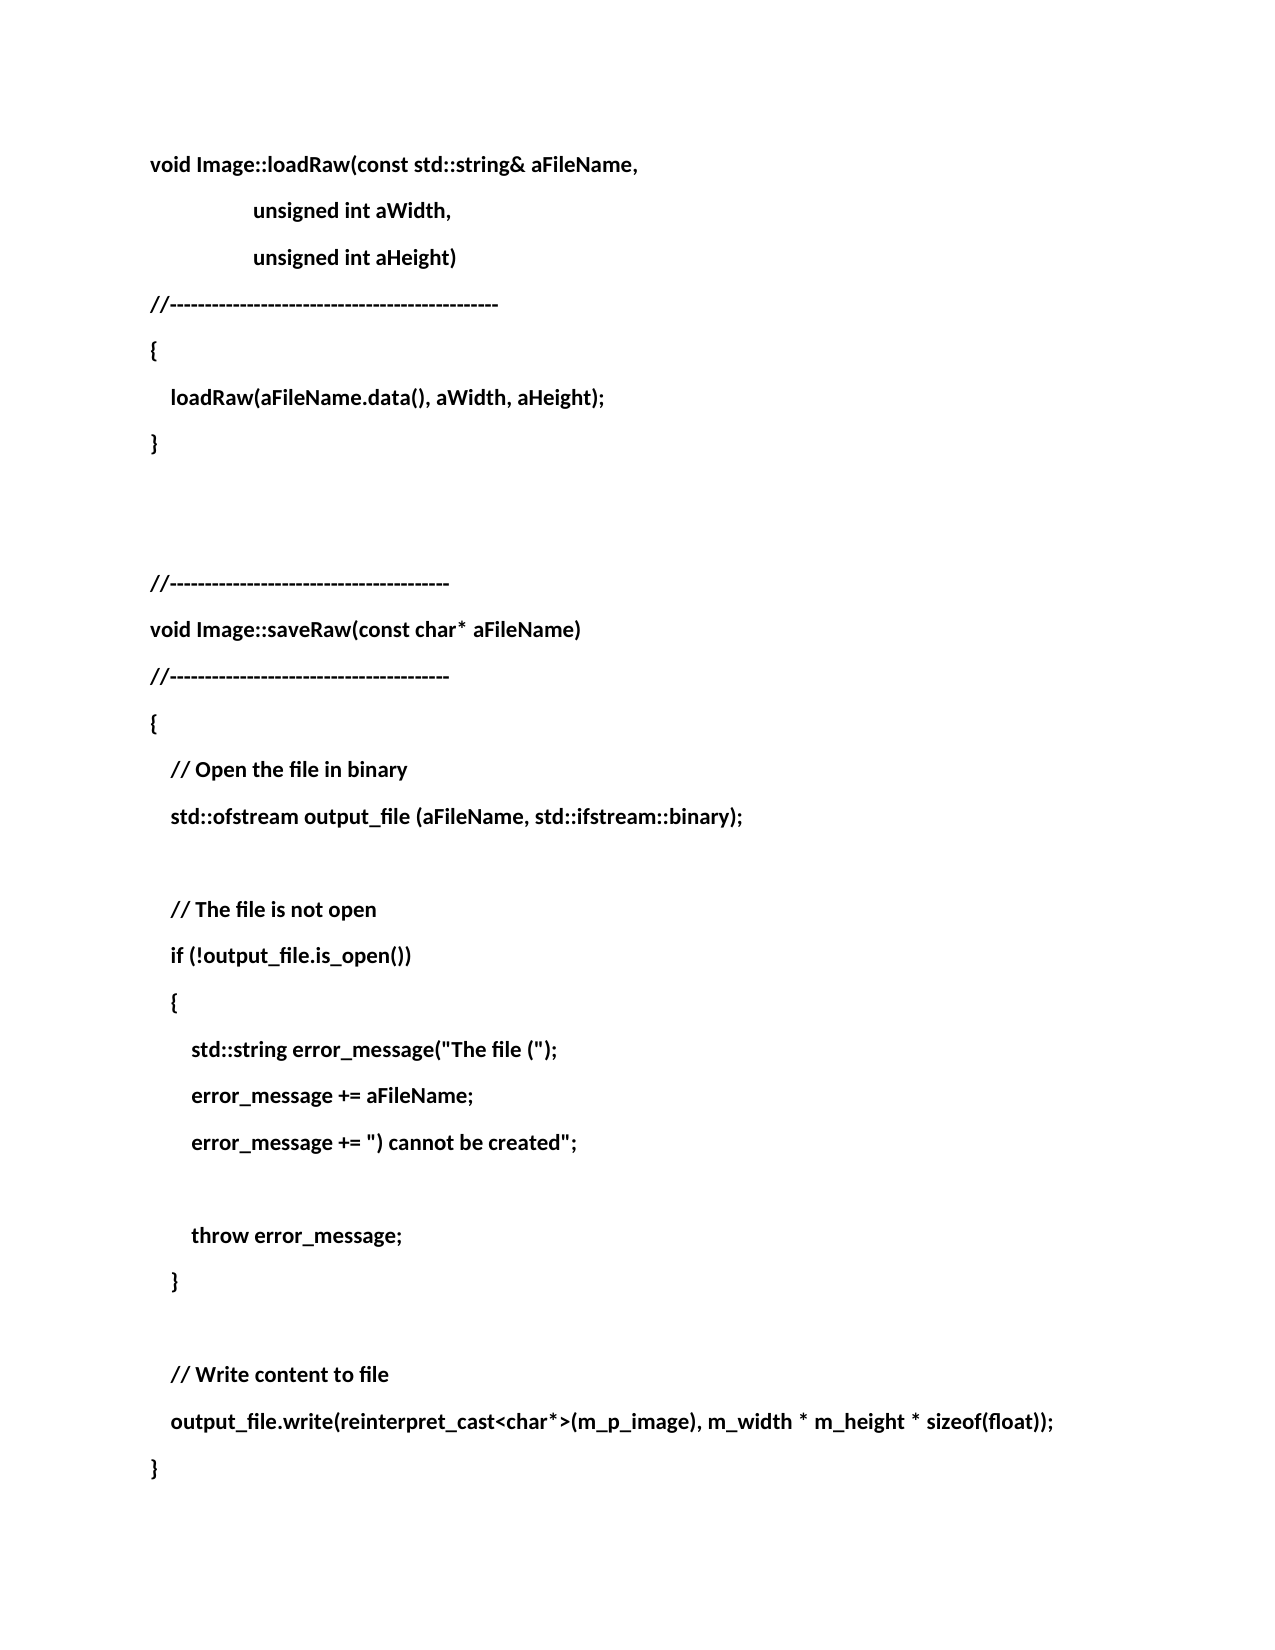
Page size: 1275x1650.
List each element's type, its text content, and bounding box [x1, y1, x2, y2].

text unsigned int aHeight) [150, 243, 1125, 271]
text { [150, 336, 1125, 364]
text void Image::loadRaw(const std::string& aFileName, [150, 150, 1125, 178]
text loadRaw(aFileName.data(), aWidth, aHeight); [150, 383, 1125, 411]
text std::string error_message("The file ("); [150, 1035, 1125, 1063]
text output_file.write(reinterpret_cast<char*>(m_p_image), m_width * m_height * sizeof(float)); [150, 1407, 1125, 1435]
text { [150, 988, 1125, 1016]
text } [150, 429, 1125, 457]
text { [150, 709, 1125, 737]
text //---------------------------------------- [150, 662, 1125, 690]
text if (!output_file.is_open()) [150, 942, 1125, 969]
text throw error_message; [150, 1221, 1125, 1249]
text } [150, 1267, 1125, 1296]
text unsigned int aWidth, [150, 197, 1125, 224]
text std::ofstream output_file (aFileName, std::ifstream::binary); [150, 802, 1125, 830]
text //----------------------------------------------- [150, 290, 1125, 318]
text // Write content to file [150, 1361, 1125, 1389]
text void Image::saveRaw(const char* aFileName) [150, 616, 1125, 644]
text } [150, 1454, 1125, 1482]
text error_message += aFileName; [150, 1081, 1125, 1109]
text // The file is not open [150, 895, 1125, 923]
text //---------------------------------------- [150, 569, 1125, 597]
text // Open the file in binary [150, 755, 1125, 783]
text error_message += ") cannot be created"; [150, 1128, 1125, 1156]
